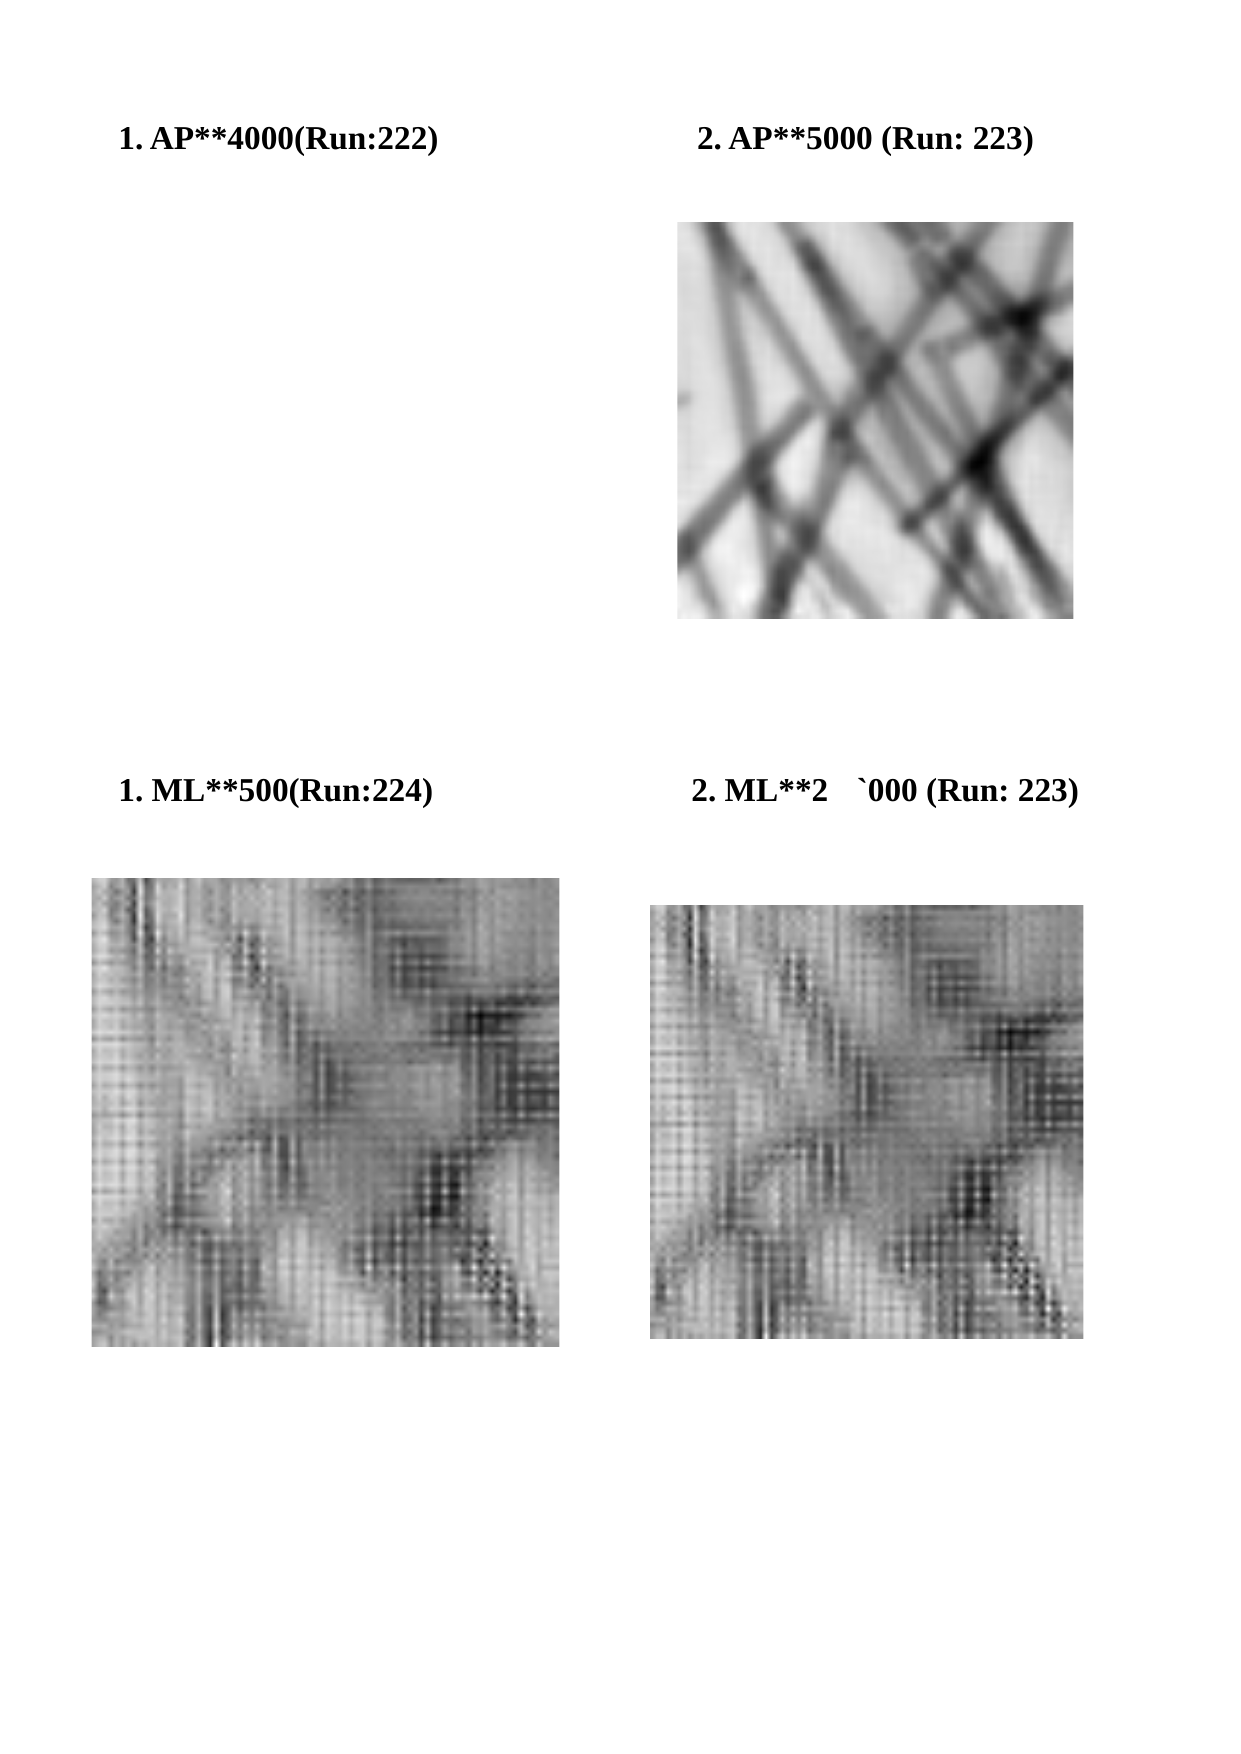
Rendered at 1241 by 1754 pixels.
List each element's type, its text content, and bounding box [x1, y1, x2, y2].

picture [650, 905, 1084, 1339]
text 1. AP**4000(Run:222) 2. AP**5000 (Run: 223) [118, 118, 1122, 156]
picture [91, 878, 560, 1347]
text 1. ML**500(Run:224) 2. ML**2 `000 (Run: 223) [118, 770, 1122, 808]
picture [677, 222, 1074, 619]
